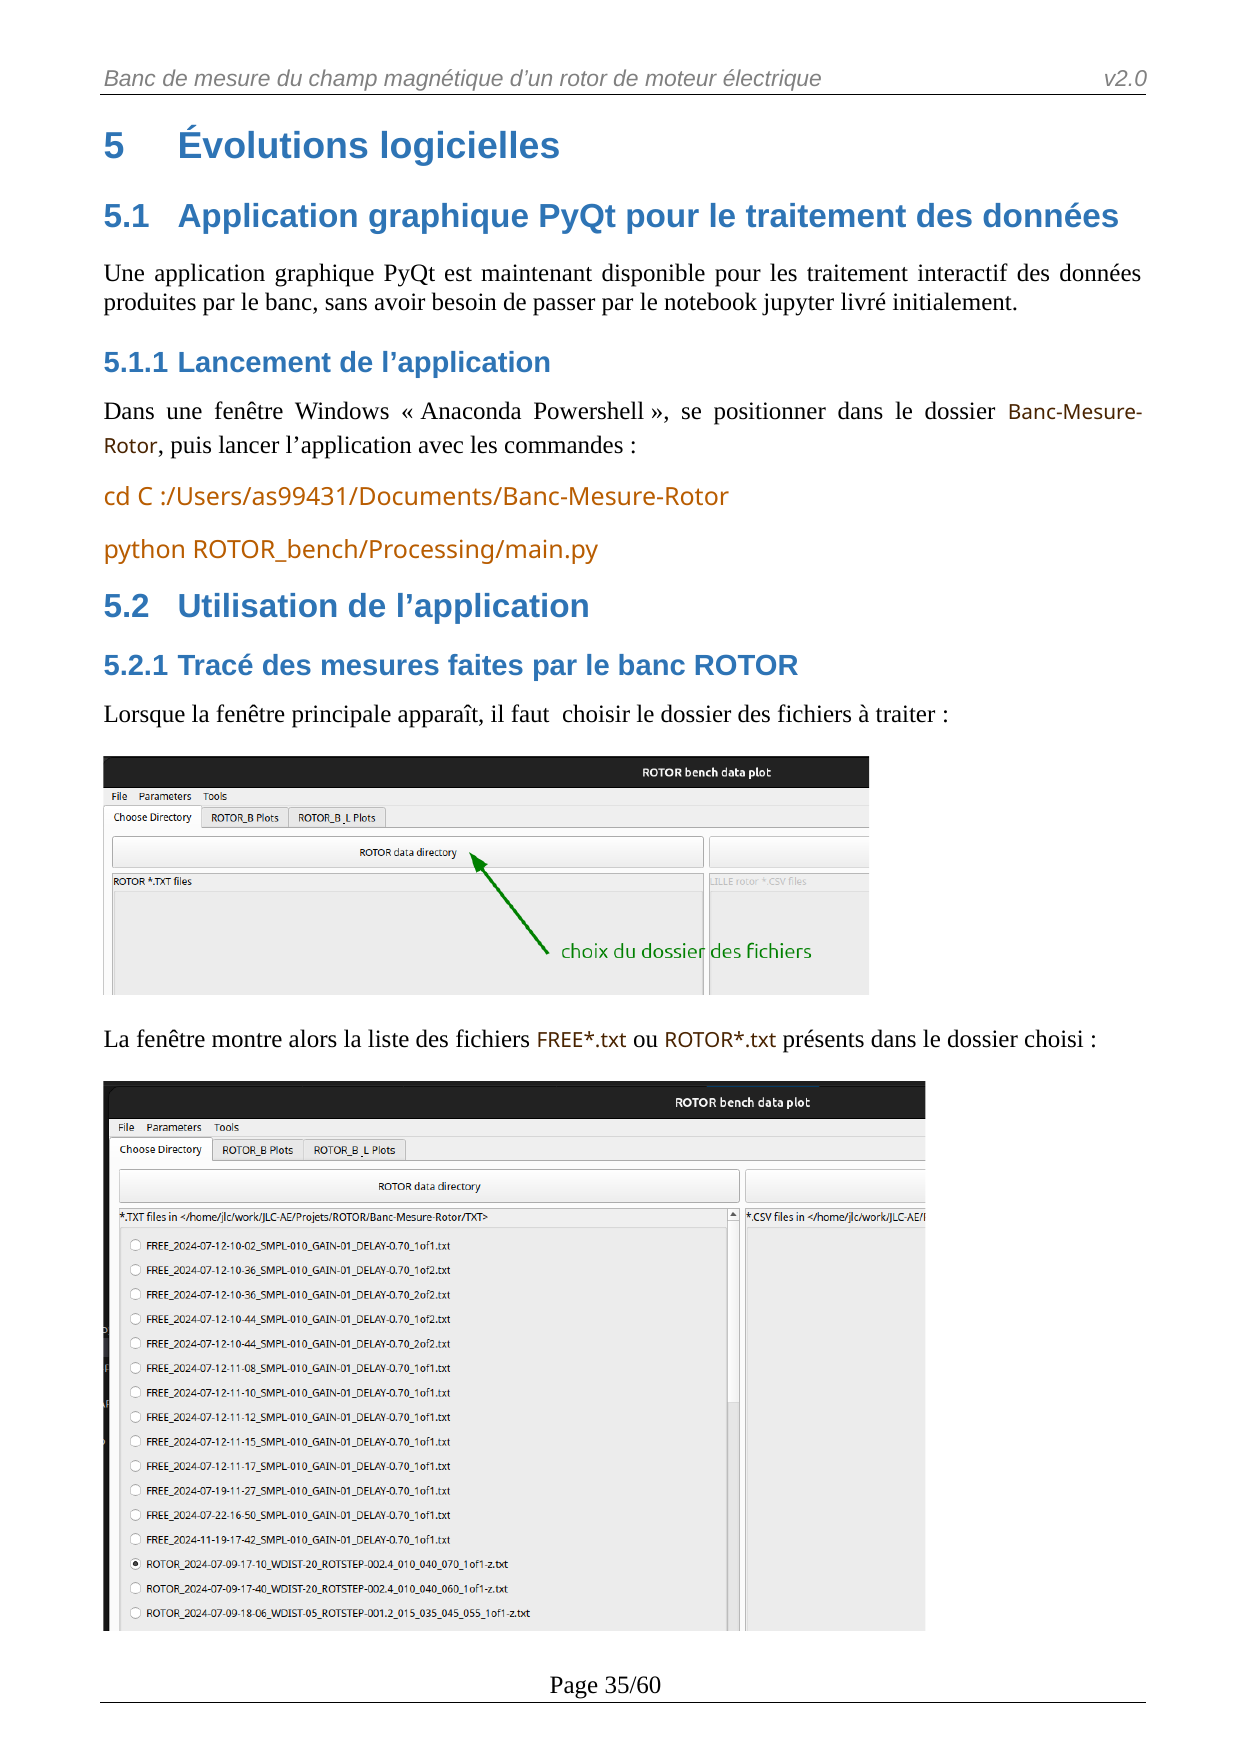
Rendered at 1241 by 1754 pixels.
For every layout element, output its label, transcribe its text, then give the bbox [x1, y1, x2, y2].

text La fenêtre montre alors la liste des fichiers FREE*.txt ou ROTOR*.txt présents dans le dossier choisi : [103, 1024, 1143, 1053]
subtitle Tracé des mesures faites par le banc ROTOR [103, 648, 1143, 681]
subtitle Application graphique PyQt pour le traitement des données [103, 196, 1143, 235]
text Dans une fenêtre Windows « Anaconda Powershell », se positionner dans le dossier Banc-Mesure-Rotor, puis lancer l’application avec les commandes : [103, 396, 1143, 459]
text Une application graphique PyQt est maintenant disponible pour les traitement interactif des données produites par le banc, sans avoir besoin de passer par le notebook jupyter livré initialement. [103, 258, 1143, 316]
text cd C :/Users/as99431/Documents/Banc-Mesure-Rotor [103, 478, 1143, 512]
text python ROTOR_bench/Processing/main.py [103, 532, 1143, 566]
picture [103, 756, 870, 995]
text Lorsque la fenêtre principale apparaît, il faut choisir le dossier des fichiers à traiter : [103, 699, 1143, 728]
subtitle Utilisation de l’application [103, 586, 1143, 624]
subtitle Lancement de l’application [103, 345, 1143, 378]
picture [103, 1081, 926, 1631]
subtitle Évolutions logicielles [103, 124, 1143, 167]
